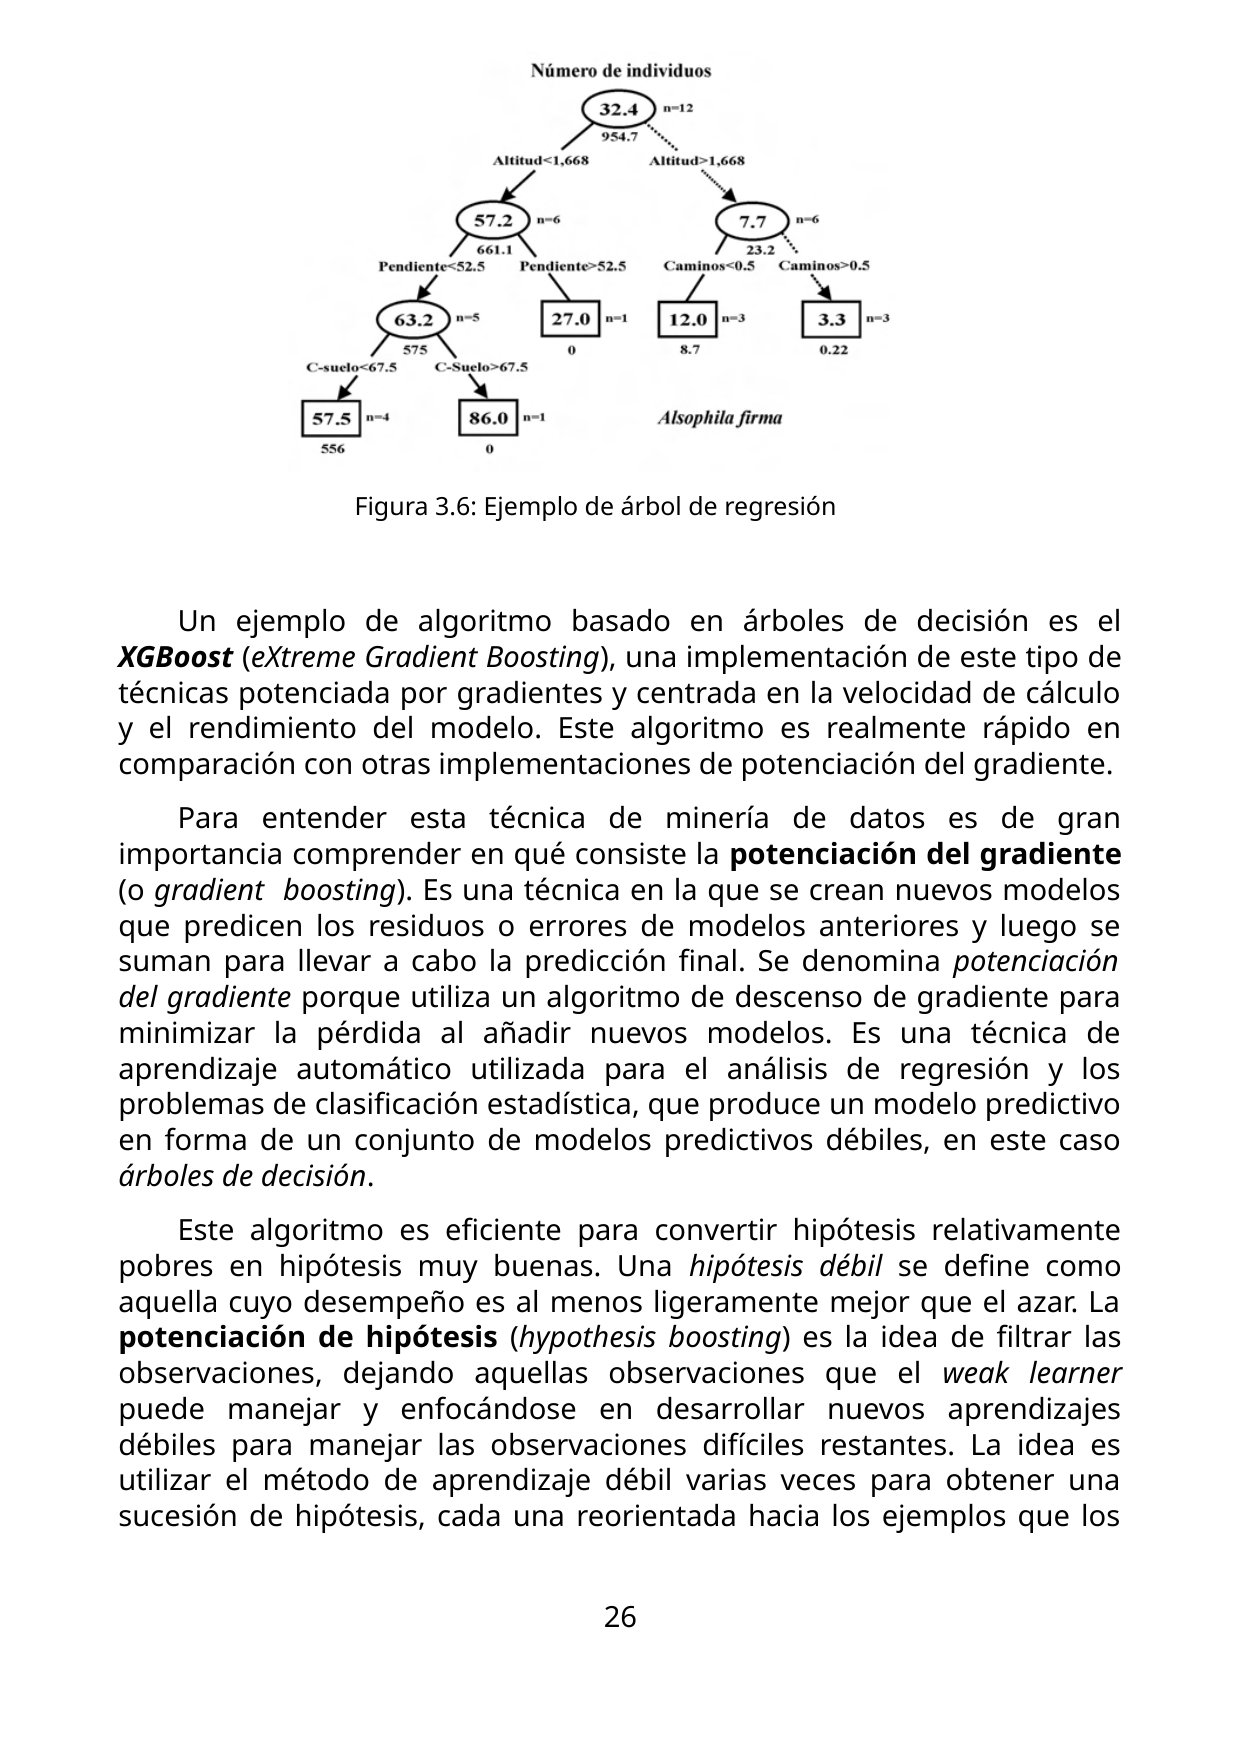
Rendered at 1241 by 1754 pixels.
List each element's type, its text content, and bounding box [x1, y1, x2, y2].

text Este algoritmo es eficiente para convertir hipótesis relativamente pobres en hipótesis muy buenas. Una hipótesis débil se define como aquella cuyo desempeño es al menos ligeramente mejor que el azar. La potenciación de hipótesis (hypothesis boosting) es la idea de filtrar las observaciones, dejando aquellas observaciones que el weak learner puede manejar y enfocándose en desarrollar nuevos aprendizajes débiles para manejar las observaciones difíciles restantes. La idea es utilizar el método de aprendizaje débil varias veces para obtener una sucesión de hipótesis, cada una reorientada hacia los ejemplos que los [118, 1209, 1122, 1535]
text Figura 3.6: Ejemplo de árbol de regresión [288, 472, 903, 523]
picture [288, 52, 903, 472]
text Un ejemplo de algoritmo basado en árboles de decisión es el XGBoost (eXtreme Gradient Boosting), una implementación de este tipo de técnicas potenciada por gradientes y centrada en la velocidad de cálculo y el rendimiento del modelo. Este algoritmo es realmente rápido en comparación con otras implementaciones de potenciación del gradiente. [118, 601, 1122, 783]
text Para entender esta técnica de minería de datos es de gran importancia comprender en qué consiste la potenciación del gradiente (o gradient boosting). Es una técnica en la que se crean nuevos modelos que predicen los residuos o errores de modelos anteriores y luego se suman para llevar a cabo la predicción final. Se denomina potenciación del gradiente porque utiliza un algoritmo de descenso de gradiente para minimizar la pérdida al añadir nuevos modelos. Es una técnica de aprendizaje automático utilizada para el análisis de regresión y los problemas de clasificación estadística, que produce un modelo predictivo en forma de un conjunto de modelos predictivos débiles, en este caso árboles de decisión. [118, 798, 1122, 1195]
